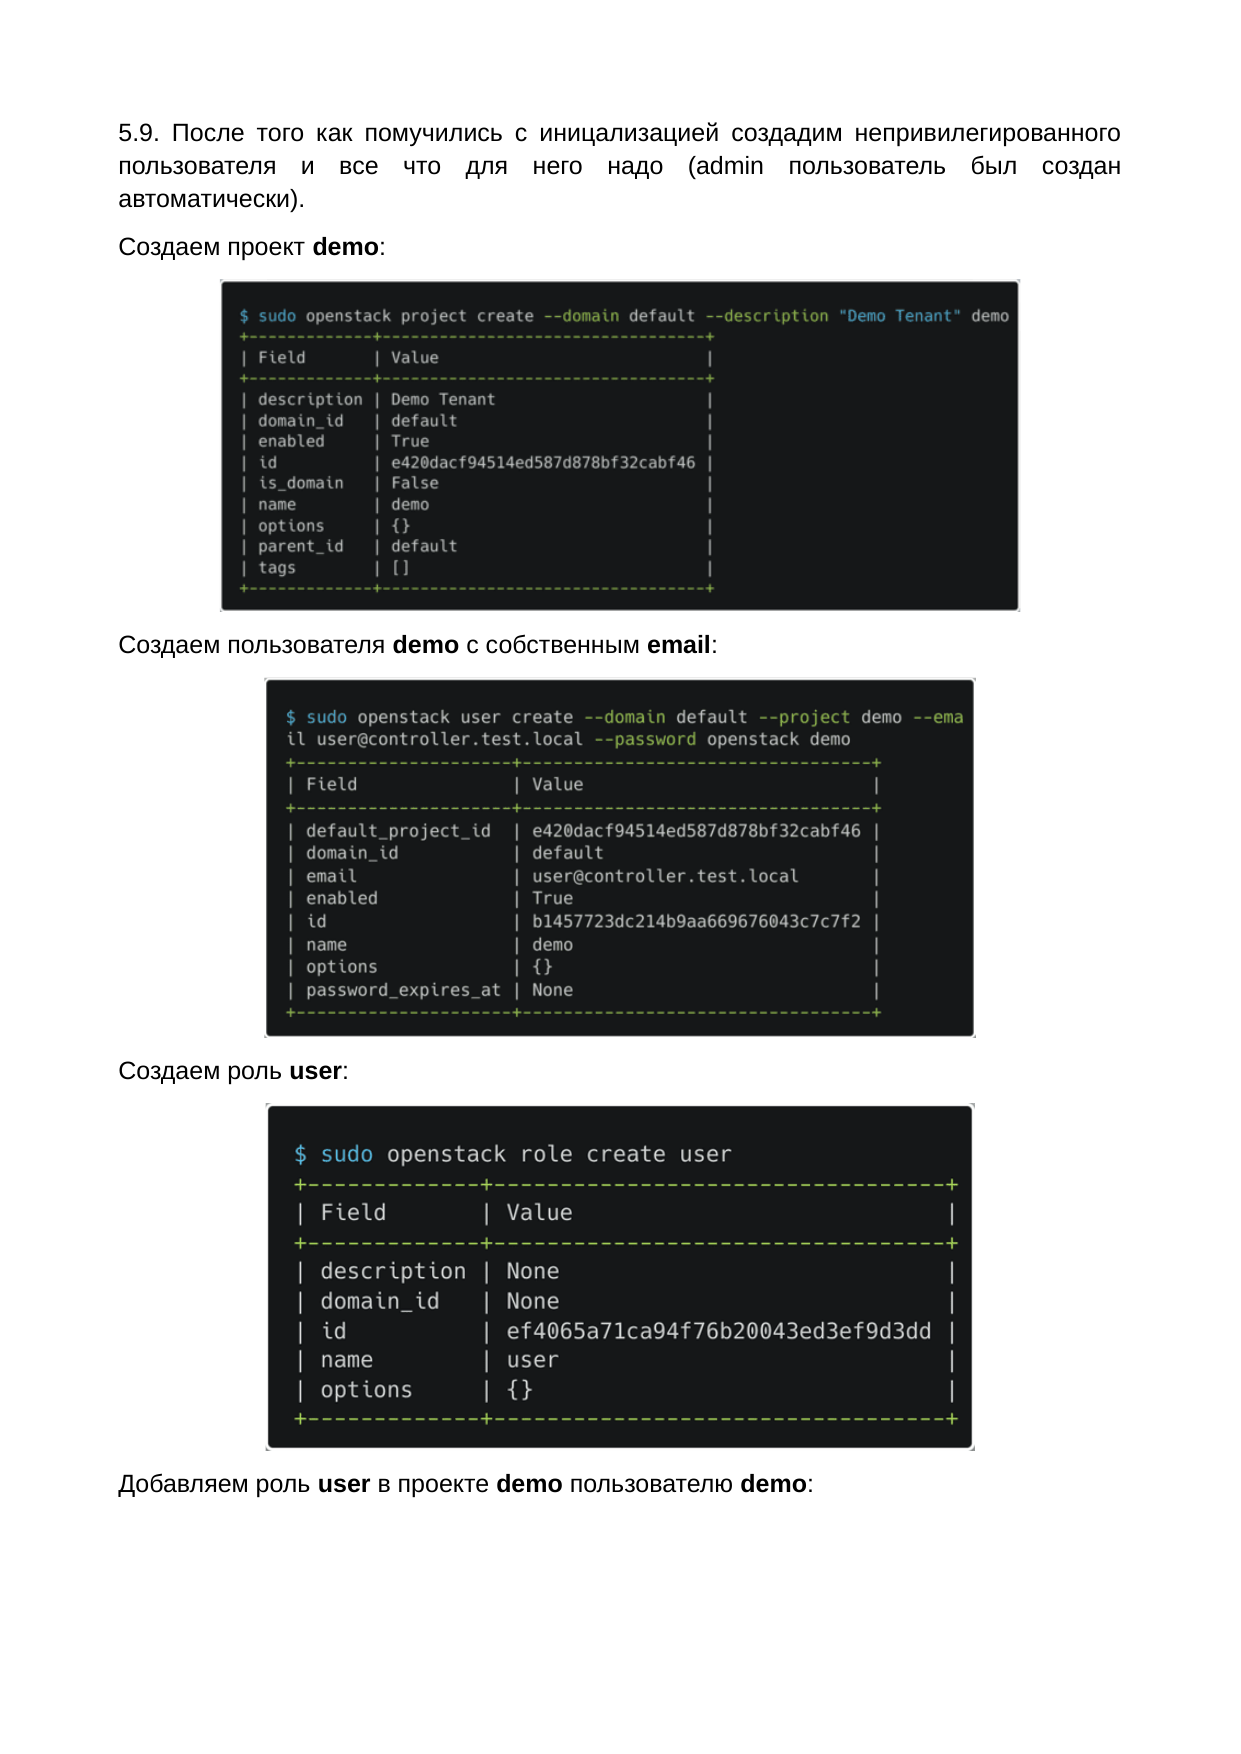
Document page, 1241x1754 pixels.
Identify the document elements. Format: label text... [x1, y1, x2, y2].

text 5.9. После того как помучились с иницализацией создадим непривилегированного пользователя и все что для него надо (admin пользователь был создан автоматически). [118, 118, 1122, 213]
text Добавляем роль user в проекте demo пользователю demo: [118, 1469, 1122, 1498]
text Создаем пользователя demo с собственным email: [118, 630, 1122, 659]
picture [264, 677, 976, 1038]
text Создаем проект demo: [118, 232, 1122, 261]
picture [265, 1103, 975, 1451]
text Создаем роль user: [118, 1056, 1122, 1085]
picture [219, 279, 1021, 612]
